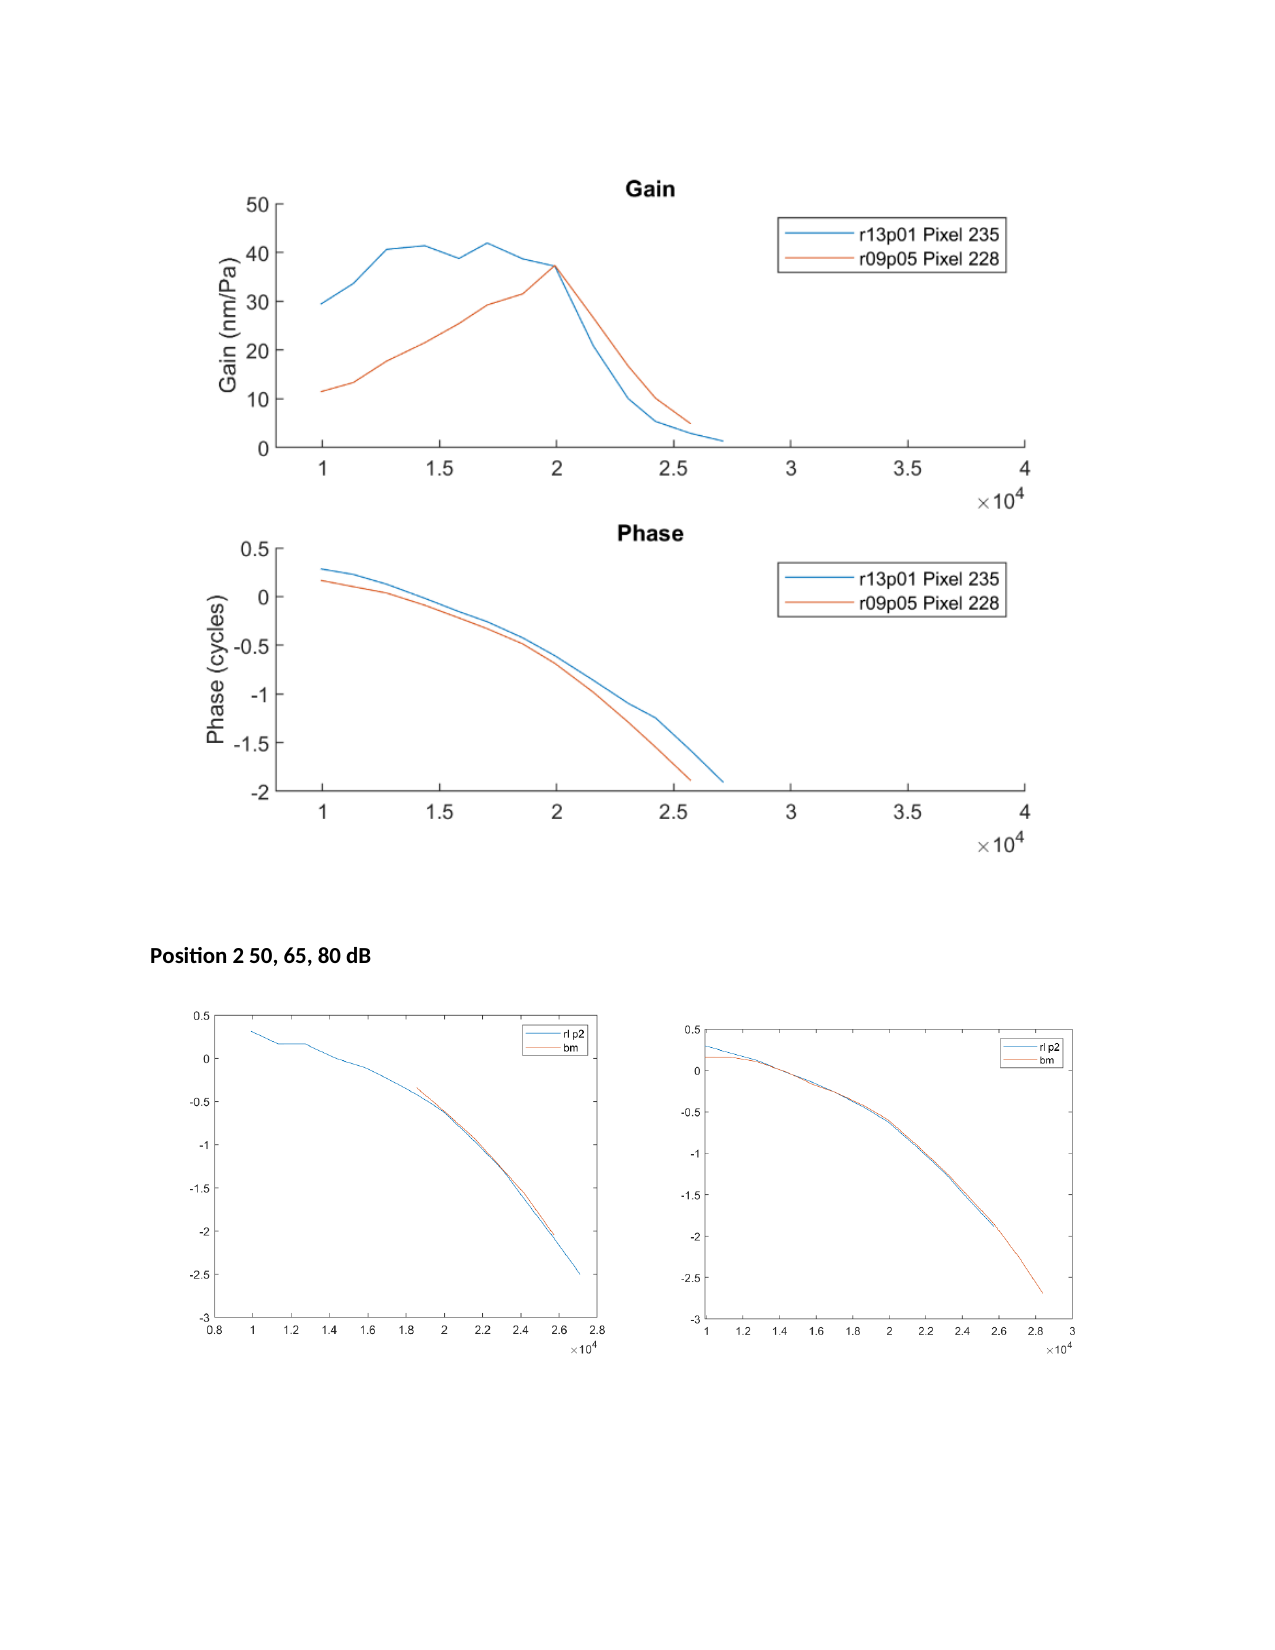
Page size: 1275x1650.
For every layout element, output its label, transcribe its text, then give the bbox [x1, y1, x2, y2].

picture [150, 987, 1117, 1358]
text Position 2 50, 65, 80 dB [150, 941, 1125, 969]
picture [150, 150, 1117, 875]
